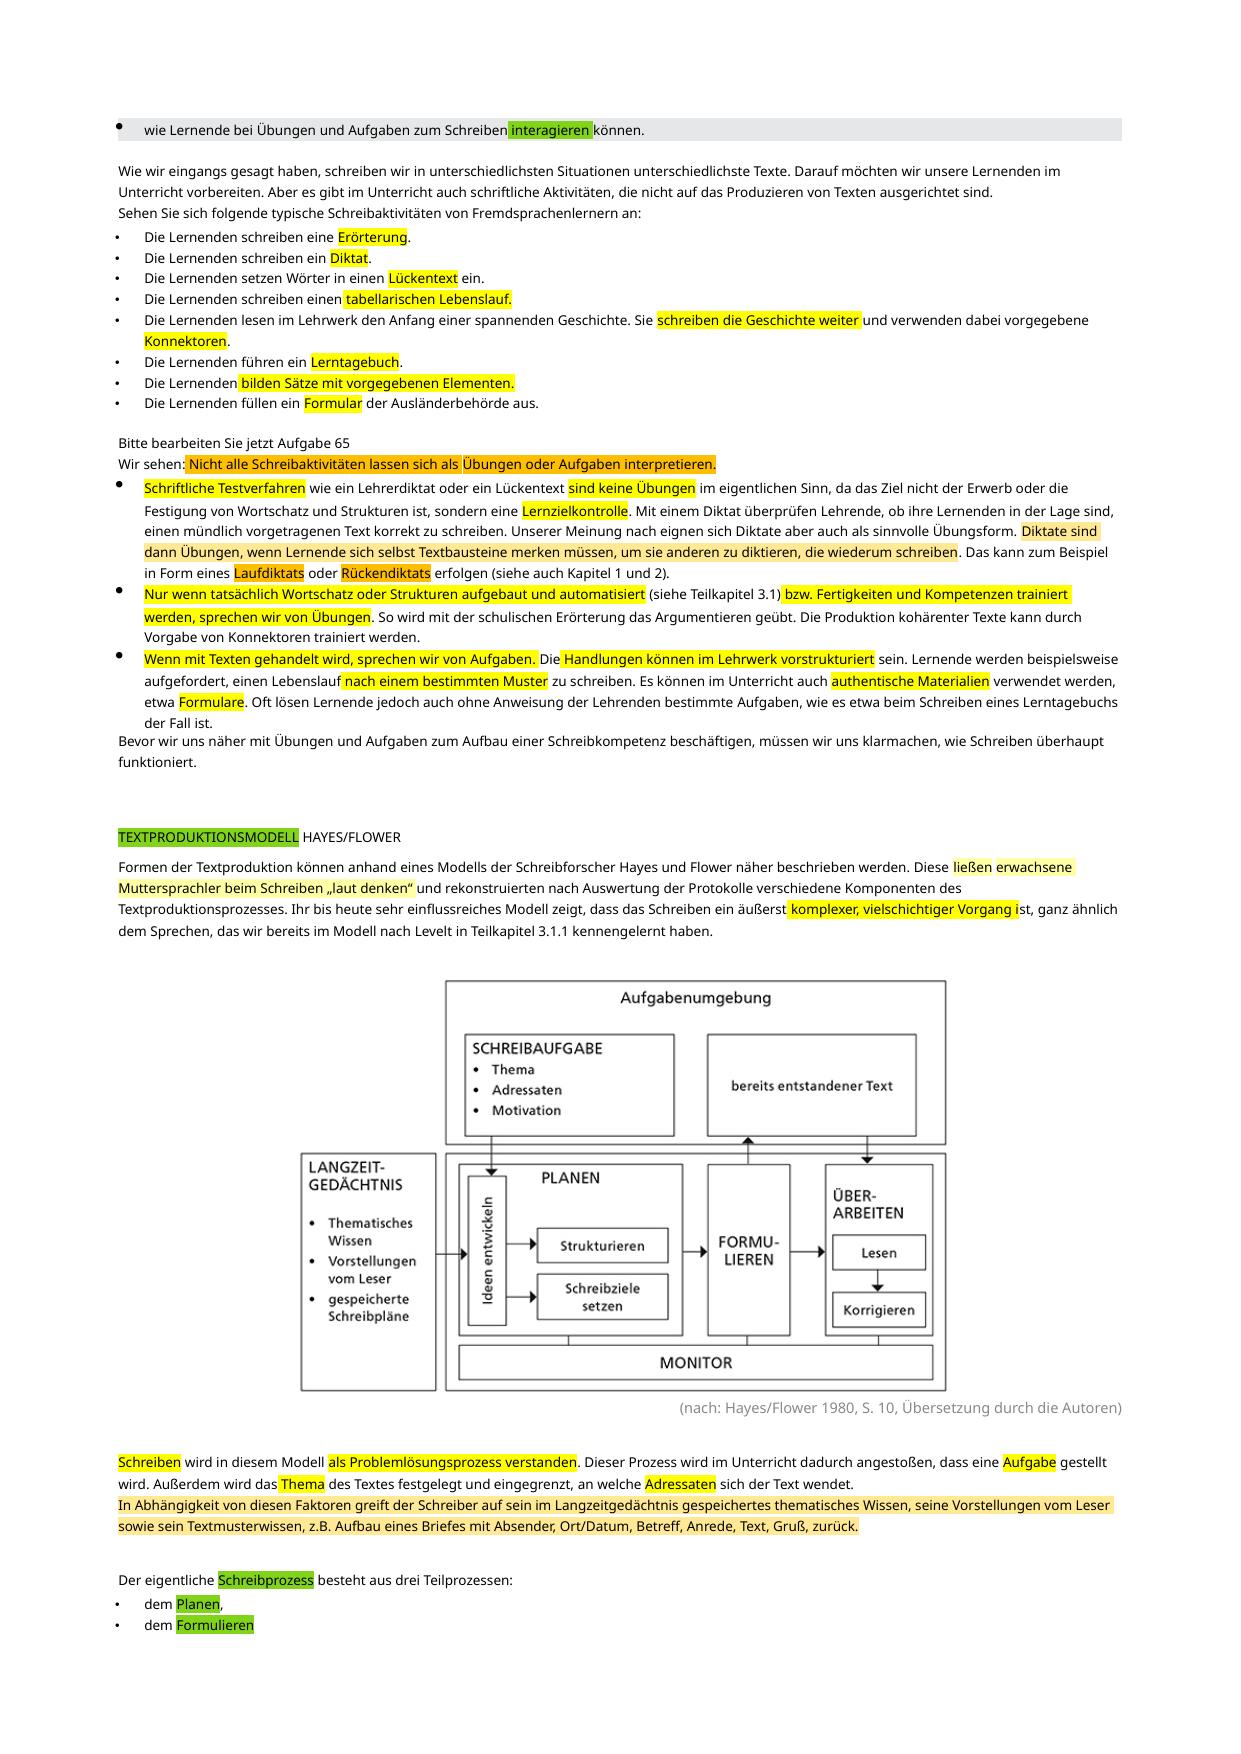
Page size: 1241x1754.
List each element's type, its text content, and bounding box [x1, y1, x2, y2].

list Nur wenn tatsächlich Wortschatz oder Strukturen aufgebaut und automatisiert (siehe Teilkapitel 3.1) bzw. Fertigkeiten und Kompetenzen trainiert werden, sprechen wir von Übungen. So wird mit der schulischen Erörterung das Argumentieren geübt. Die Produktion kohärenter Texte kann durch Vorgabe von Konnektoren trainiert werden. [118, 582, 1122, 647]
list Die Lernenden schreiben einen tabellarischen Lebenslauf. [118, 288, 1122, 309]
list Die Lernenden bilden Sätze mit vorgegebenen Elementen. [118, 371, 1122, 392]
list Die Lernenden führen ein Lerntagebuch. [118, 350, 1122, 371]
text Bitte bearbeiten Sie jetzt Aufgabe 65 [118, 434, 1122, 452]
text In Abhängigkeit von diesen Faktoren greift der Schreiber auf sein im Langzeitgedächtnis gespeichertes thematisches Wissen, seine Vorstellungen vom Leser sowie sein Textmusterwissen, z.B. Aufbau eines Briefes mit Absender, Ort/Datum, Betreff, Anrede, Text, Gruß, zurück. [118, 1496, 1122, 1535]
list Die Lernenden setzen Wörter in einen Lückentext ein. [118, 267, 1122, 288]
list Die Lernenden schreiben ein Diktat. [118, 246, 1122, 267]
text Wir sehen: Nicht alle Schreibaktivitäten lassen sich als Übungen oder Aufgaben interpretieren. [118, 455, 1122, 474]
subtitle TEXTPRODUKTIONSMODELL HAYES/FLOWER [118, 828, 1122, 847]
picture [292, 975, 949, 1394]
text Wie wir eingangs gesagt haben, schreiben wir in unterschiedlichsten Situationen unterschiedlichste Texte. Darauf möchten wir unsere Lernenden im Unterricht vorbereiten. Aber es gibt im Unterricht auch schriftliche Aktivitäten, die nicht auf das Produzieren von Texten ausgerichtet sind. [118, 162, 1122, 202]
list Wenn mit Texten gehandelt wird, sprechen wir von Aufgaben. Die Handlungen können im Lehrwerk vorstrukturiert sein. Lernende werden beispielsweise aufgefordert, einen Lebenslauf nach einem bestimmten Muster zu schreiben. Es können im Unterricht auch authentische Materialien verwendet werden, etwa Formulare. Oft lösen Lernende jedoch auch ohne Anweisung der Lehrenden bestimmte Aufgaben, wie es etwa beim Schreiben eines Lerntagebuchs der Fall ist. [118, 647, 1122, 732]
text Bevor wir uns näher mit Übungen und Aufgaben zum Aufbau einer Schreibkompetenz beschäftigen, müssen wir uns klarmachen, wie Schreiben überhaupt funktioniert. [118, 732, 1122, 772]
list dem Formulieren [118, 1613, 1122, 1634]
list Die Lernenden lesen im Lehrwerk den Anfang einer spannenden Geschichte. Sie schreiben die Geschichte weiter und verwenden dabei vorgegebene Konnektoren. [118, 309, 1122, 350]
list Schriftliche Testverfahren wie ein Lehrerdiktat oder ein Lückentext sind keine Übungen im eigentlichen Sinn, da das Ziel nicht der Erwerb oder die Festigung von Wortschatz und Strukturen ist, sondern eine Lernzielkontrolle. Mit einem Diktat überprüfen Lehrende, ob ihre Lernenden in der Lage sind, einen mündlich vorgetragenen Text korrekt zu schreiben. Unserer Meinung nach eignen sich Diktate aber auch als sinnvolle Übungsform. Diktate sind dann Übungen, wenn Lernende sich selbst Textbausteine merken müssen, um sie anderen zu diktieren, die wiederum schreiben. Das kann zum Beispiel in Form eines Laufdiktats oder Rückendiktats erfolgen (siehe auch Kapitel 1 und 2). [118, 476, 1122, 582]
text Formen der Textproduktion können anhand eines Modells der Schreibforscher Hayes und Flower näher beschrieben werden. Diese ließen erwachsene Muttersprachler beim Schreiben „laut denken“ und rekonstruierten nach Auswertung der Protokolle verschiedene Komponenten des Textproduktionsprozesses. Ihr bis heute sehr einflussreiches Modell zeigt, dass das Schreiben ein äußerst komplexer, vielschichtiger Vorgang ist, ganz ähnlich dem Sprechen, das wir bereits im Modell nach Levelt in Teilkapitel 3.1.1 kennengelernt haben. [118, 858, 1122, 940]
text (nach: Hayes/Flower 1980, S. 10, Übersetzung durch die Autoren) [118, 1398, 1122, 1417]
text Schreiben wird in diesem Modell als Problemlösungsprozess verstanden. Dieser Prozess wird im Unterricht dadurch angestoßen, dass eine Aufgabe gestellt wird. Außerdem wird das Thema des Textes festgelegt und eingegrenzt, an welche Adressaten sich der Text wendet. [118, 1453, 1122, 1493]
list Die Lernenden füllen ein Formular der Ausländerbehörde aus. [118, 392, 1122, 413]
list dem Planen, [118, 1592, 1122, 1613]
text Der eigentliche Schreibprozess besteht aus drei Teilprozessen: [118, 1571, 1122, 1589]
list wie Lernende bei Übungen und Aufgaben zum Schreiben interagieren können. [118, 118, 1122, 141]
text Sehen Sie sich folgende typische Schreibaktivitäten von Fremdsprachenlernern an: [118, 204, 1122, 223]
list Die Lernenden schreiben eine Erörterung. [118, 225, 1122, 246]
